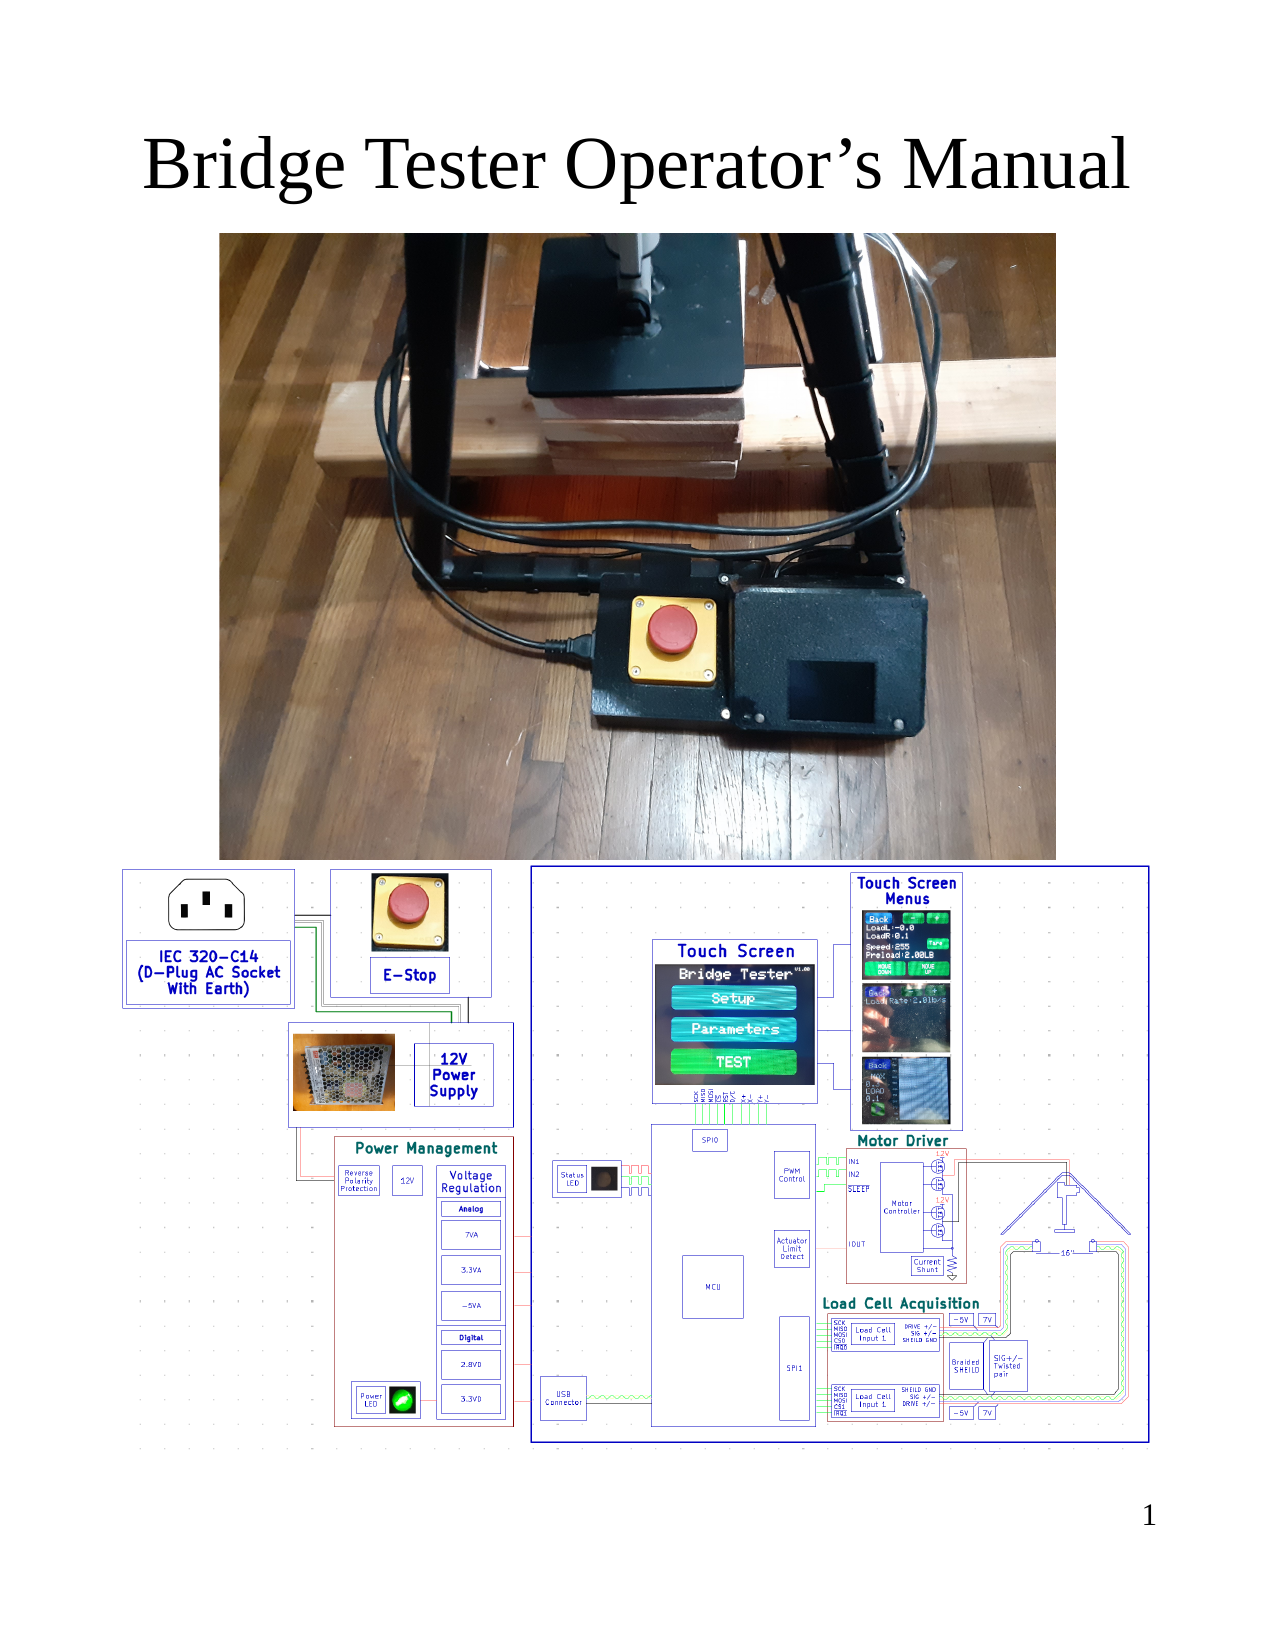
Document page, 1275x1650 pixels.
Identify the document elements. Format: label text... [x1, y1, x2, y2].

picture [118, 233, 1157, 1452]
text Bridge Tester Operator’s Manual [118, 118, 1157, 204]
